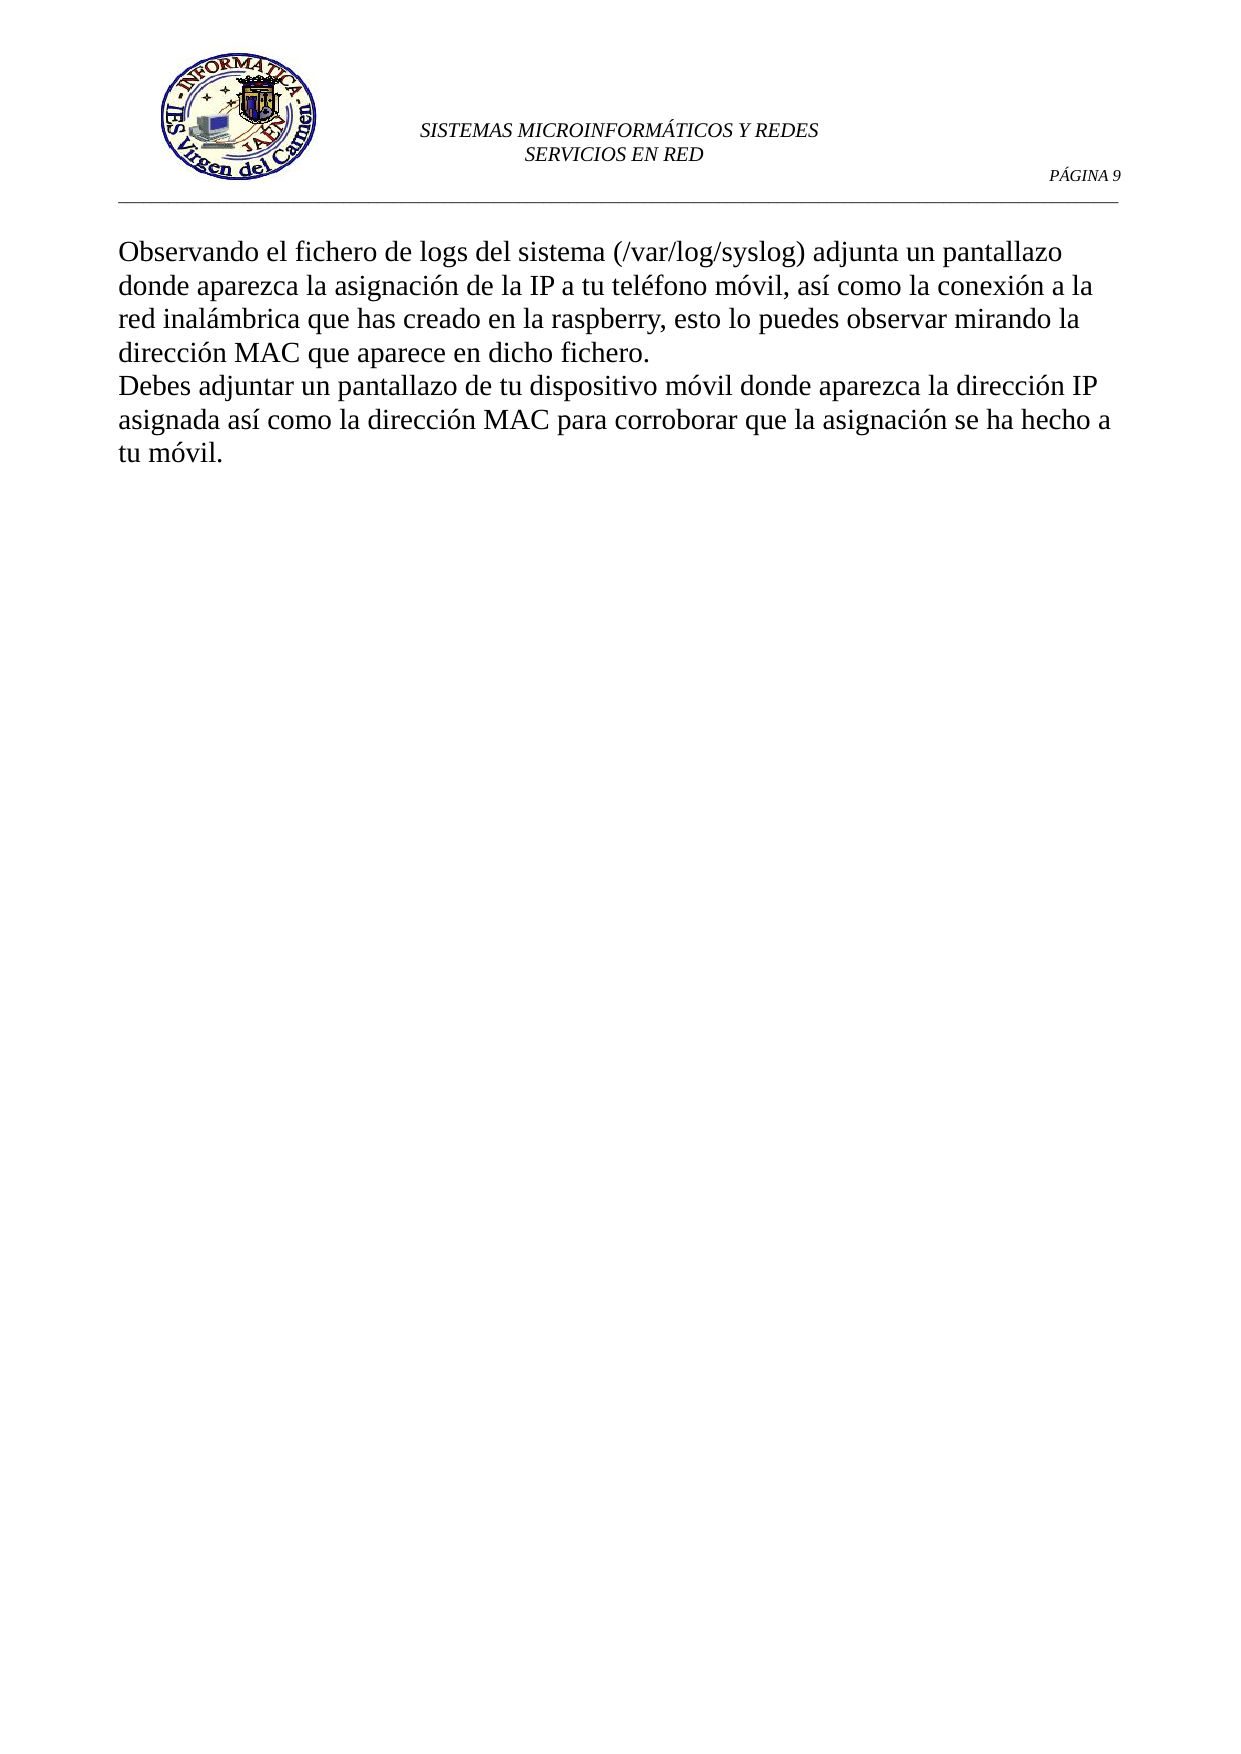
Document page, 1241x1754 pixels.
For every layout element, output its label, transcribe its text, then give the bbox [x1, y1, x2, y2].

picture [161, 43, 319, 182]
text Debes adjuntar un pantallazo de tu dispositivo móvil donde aparezca la dirección IP asignada así como la dirección MAC para corroborar que la asignación se ha hecho a tu móvil. [118, 368, 1122, 469]
text Observando el fichero de logs del sistema (/var/log/syslog) adjunta un pantallazo donde aparezca la asignación de la IP a tu teléfono móvil, así como la conexión a la red inalámbrica que has creado en la raspberry, esto lo puedes observar mirando la dirección MAC que aparece en dicho fichero. [118, 234, 1122, 368]
